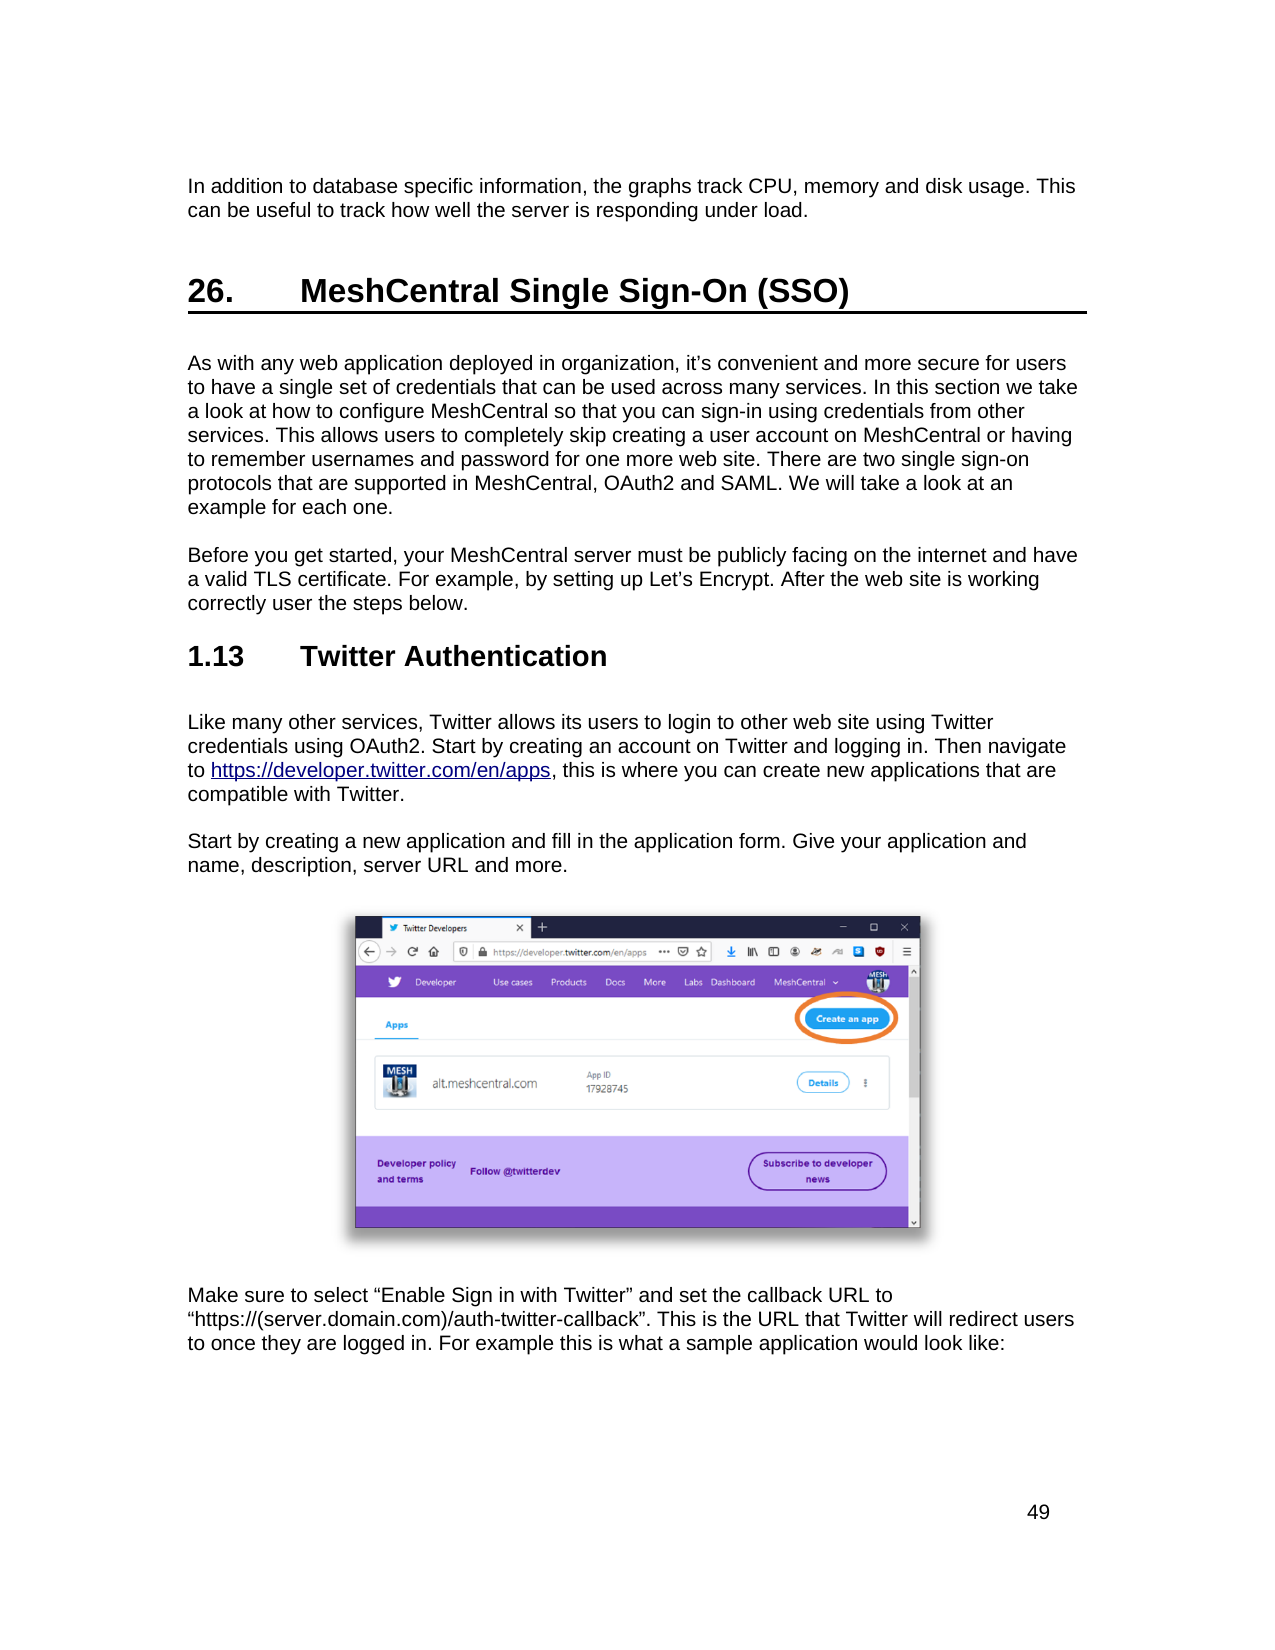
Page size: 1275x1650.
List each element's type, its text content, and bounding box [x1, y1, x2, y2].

text Before you get started, your MeshCentral server must be publicly facing on the internet and have a valid TLS certificate. For example, by setting up Let’s Encrypt. After the web site is working correctly user the steps below. [187, 543, 1087, 614]
text In addition to database specific information, the graphs track CPU, memory and disk usage. This can be useful to track how well the server is responding under load. [187, 174, 1087, 222]
text As with any web application deployed in organization, it’s convenient and more secure for users to have a single set of credentials that can be used across many services. In this section we take a look at how to configure MeshCentral so that you can sign-in using credentials from other services. This allows users to completely skip creating a user account on MeshCentral or having to remember usernames and password for one more web site. There are two single sign-on protocols that are supported in MeshCentral, OAuth2 and SAML. We will take a look at an example for each one. [187, 351, 1087, 519]
text Start by creating a new application and fill in the application form. Give your application and name, description, server URL and more. [187, 829, 1087, 877]
subtitle Twitter Authentication [187, 639, 1087, 673]
subtitle MeshCentral Single Sign-On (SSO) [187, 271, 1087, 314]
text Make sure to select “Enable Sign in with Twitter” and set the callback URL to “https://(server.domain.com)/auth-twitter-callback”. This is the URL that Twitter will redirect users to once they are logged in. For example this is what a sample application would look like: [187, 1283, 1087, 1355]
text Like many other services, Twitter allows its users to login to other web site using Twitter credentials using OAuth2. Start by creating an account on Twitter and logging in. Then navigate to https://developer.twitter.com/en/apps, this is where you can create new applications that are compatible with Twitter. [187, 709, 1087, 805]
